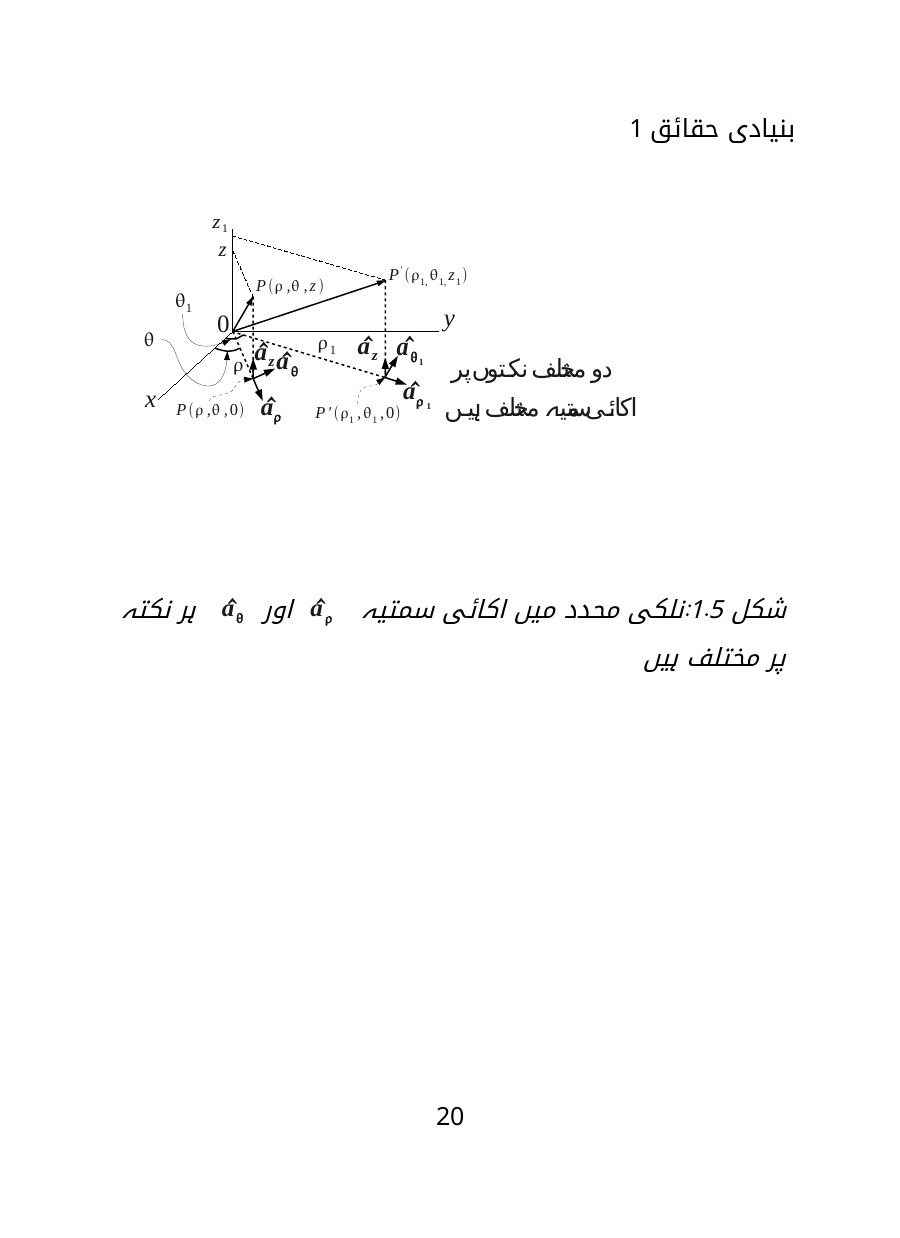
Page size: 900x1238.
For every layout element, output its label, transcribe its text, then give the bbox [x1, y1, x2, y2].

text شکل 1.5:نلکی محدد میں اکائی سمتیہ اور ہر نکتہ پر مختلف ہیں [114, 195, 786, 682]
